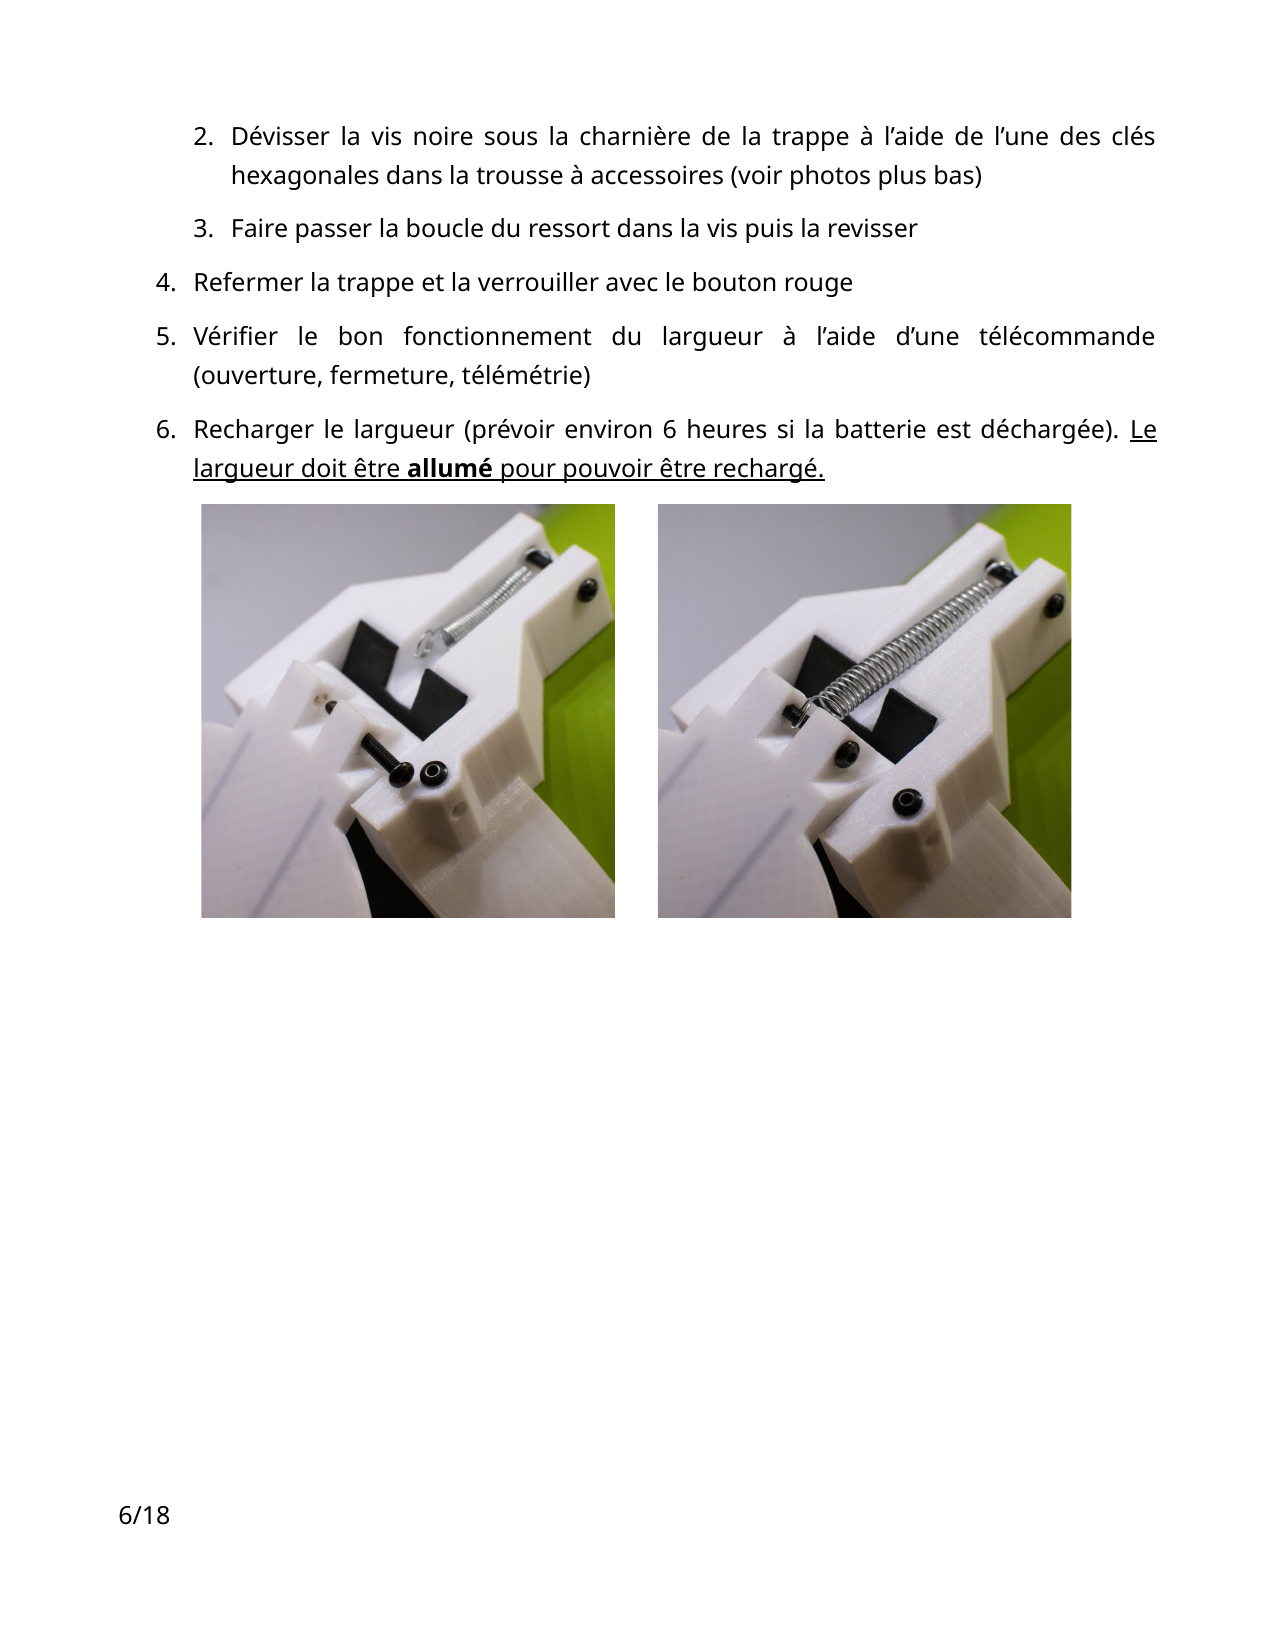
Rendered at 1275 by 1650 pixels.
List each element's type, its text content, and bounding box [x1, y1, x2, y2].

list Recharger le largueur (prévoir environ 6 heures si la batterie est déchargée). Le largueur doit être allumé pour pouvoir être rechargé. [156, 411, 1157, 485]
picture [657, 504, 1072, 918]
picture [201, 504, 615, 918]
list Refermer la trappe et la verrouiller avec le bouton rouge [156, 265, 1157, 299]
list Dévisser la vis noire sous la charnière de la trappe à l’aide de l’une des clés hexagonales dans la trousse à accessoires (voir photos plus bas) [193, 118, 1157, 191]
list Faire passer la boucle du ressort dans la vis puis la revisser [193, 211, 1157, 245]
list Vérifier le bon fonctionnement du largueur à l’aide d’une télécommande (ouverture, fermeture, télémétrie) [156, 318, 1157, 392]
